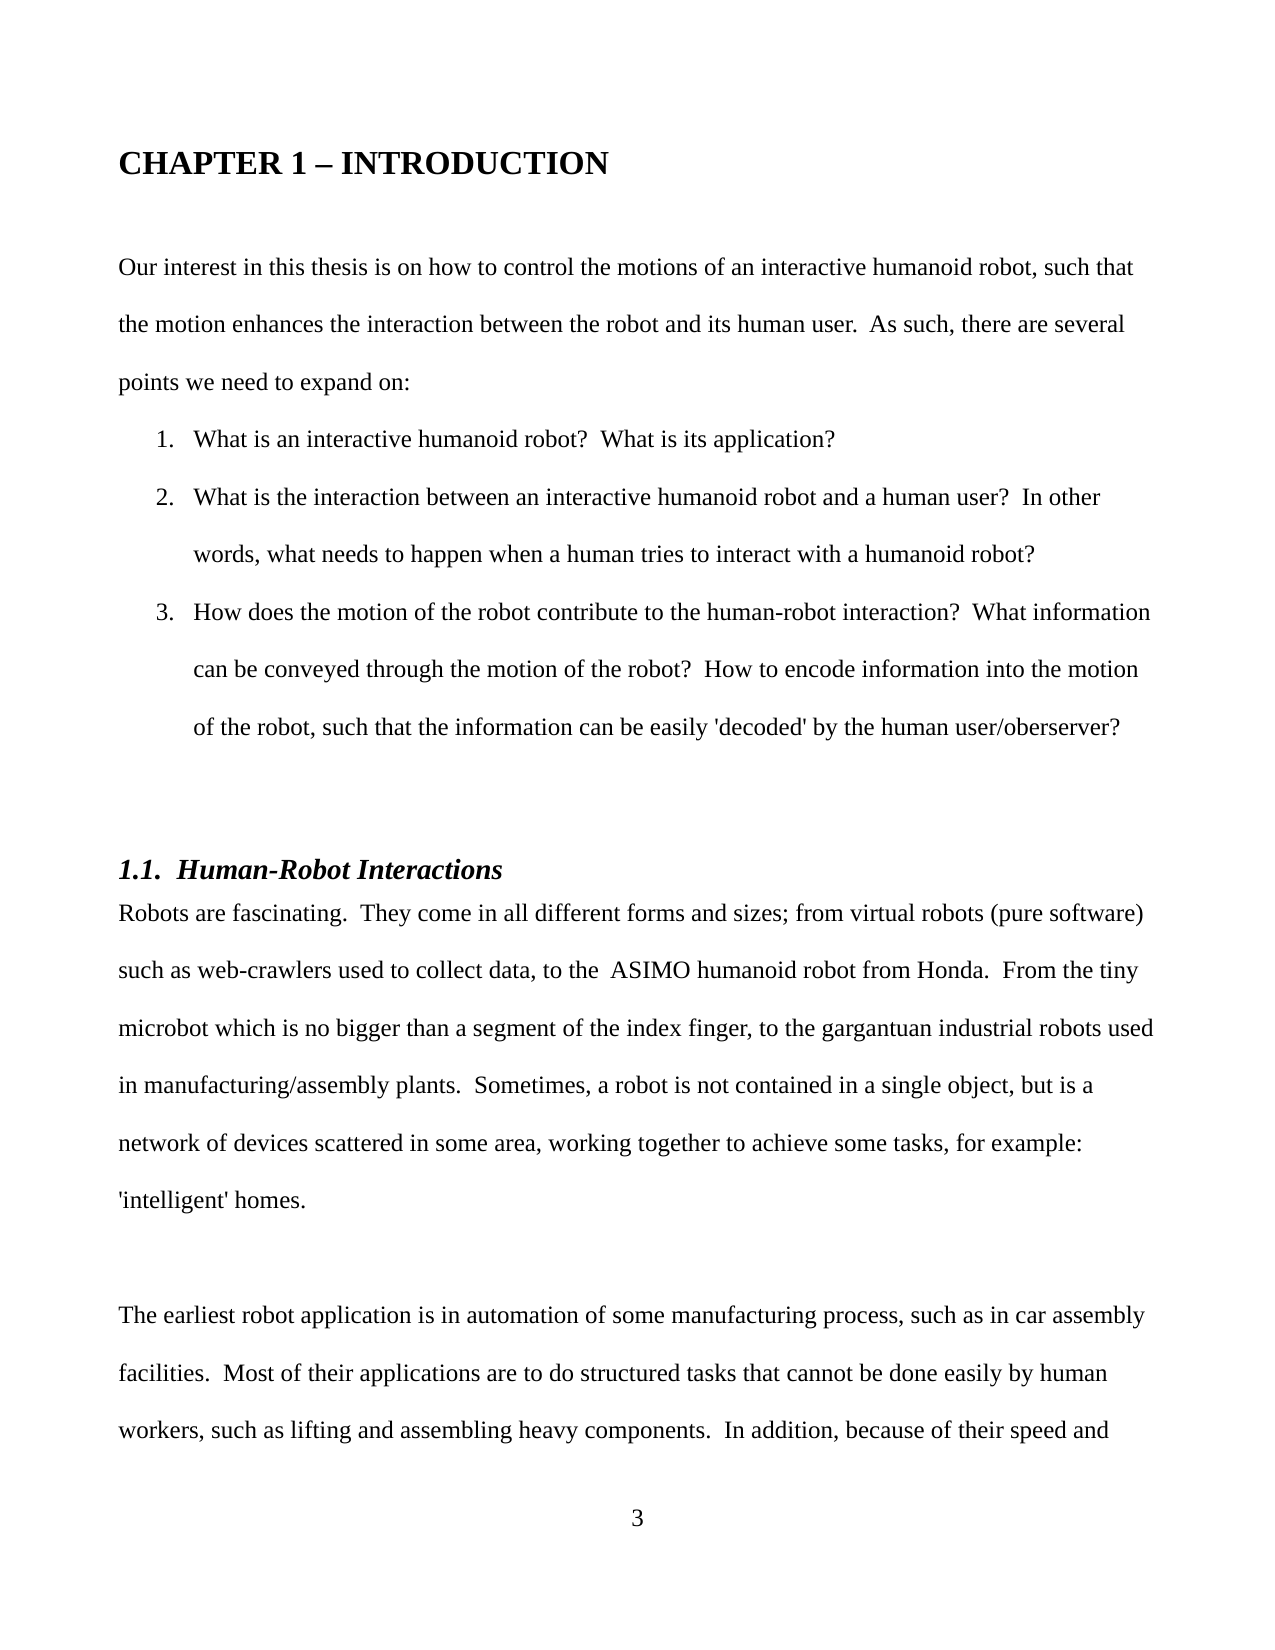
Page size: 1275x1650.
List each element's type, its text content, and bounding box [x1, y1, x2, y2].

text Our interest in this thesis is on how to control the motions of an interactive humanoid robot, such that the motion enhances the interaction between the robot and its human user. As such, there are several points we need to expand on: [118, 252, 1157, 396]
subtitle 1.1. Human-Robot Interactions [118, 852, 1157, 885]
list How does the motion of the robot contribute to the human-robot interaction? What information can be conveyed through the motion of the robot? How to encode information into the motion of the robot, such that the information can be easily 'decoded' by the human user/oberserver? [156, 597, 1157, 741]
subtitle CHAPTER 1 – INTRODUCTION [118, 143, 1157, 182]
text Robots are fascinating. They come in all different forms and sizes; from virtual robots (pure software) such as web-crawlers used to collect data, to the ASIMO humanoid robot from Honda. From the tiny microbot which is no bigger than a segment of the index finger, to the gargantuan industrial robots used in manufacturing/assembly plants. Sometimes, a robot is not contained in a single object, but is a network of devices scattered in some area, working together to achieve some tasks, for example: 'intelligent' homes. [118, 898, 1157, 1214]
list What is the interaction between an interactive humanoid robot and a human user? In other words, what needs to happen when a human tries to interact with a humanoid robot? [156, 482, 1157, 568]
text The earliest robot application is in automation of some manufacturing process, such as in car assembly facilities. Most of their applications are to do structured tasks that cannot be done easily by human workers, such as lifting and assembling heavy components. In addition, because of their speed and [118, 1300, 1157, 1444]
list What is an interactive humanoid robot? What is its application? [156, 424, 1157, 453]
